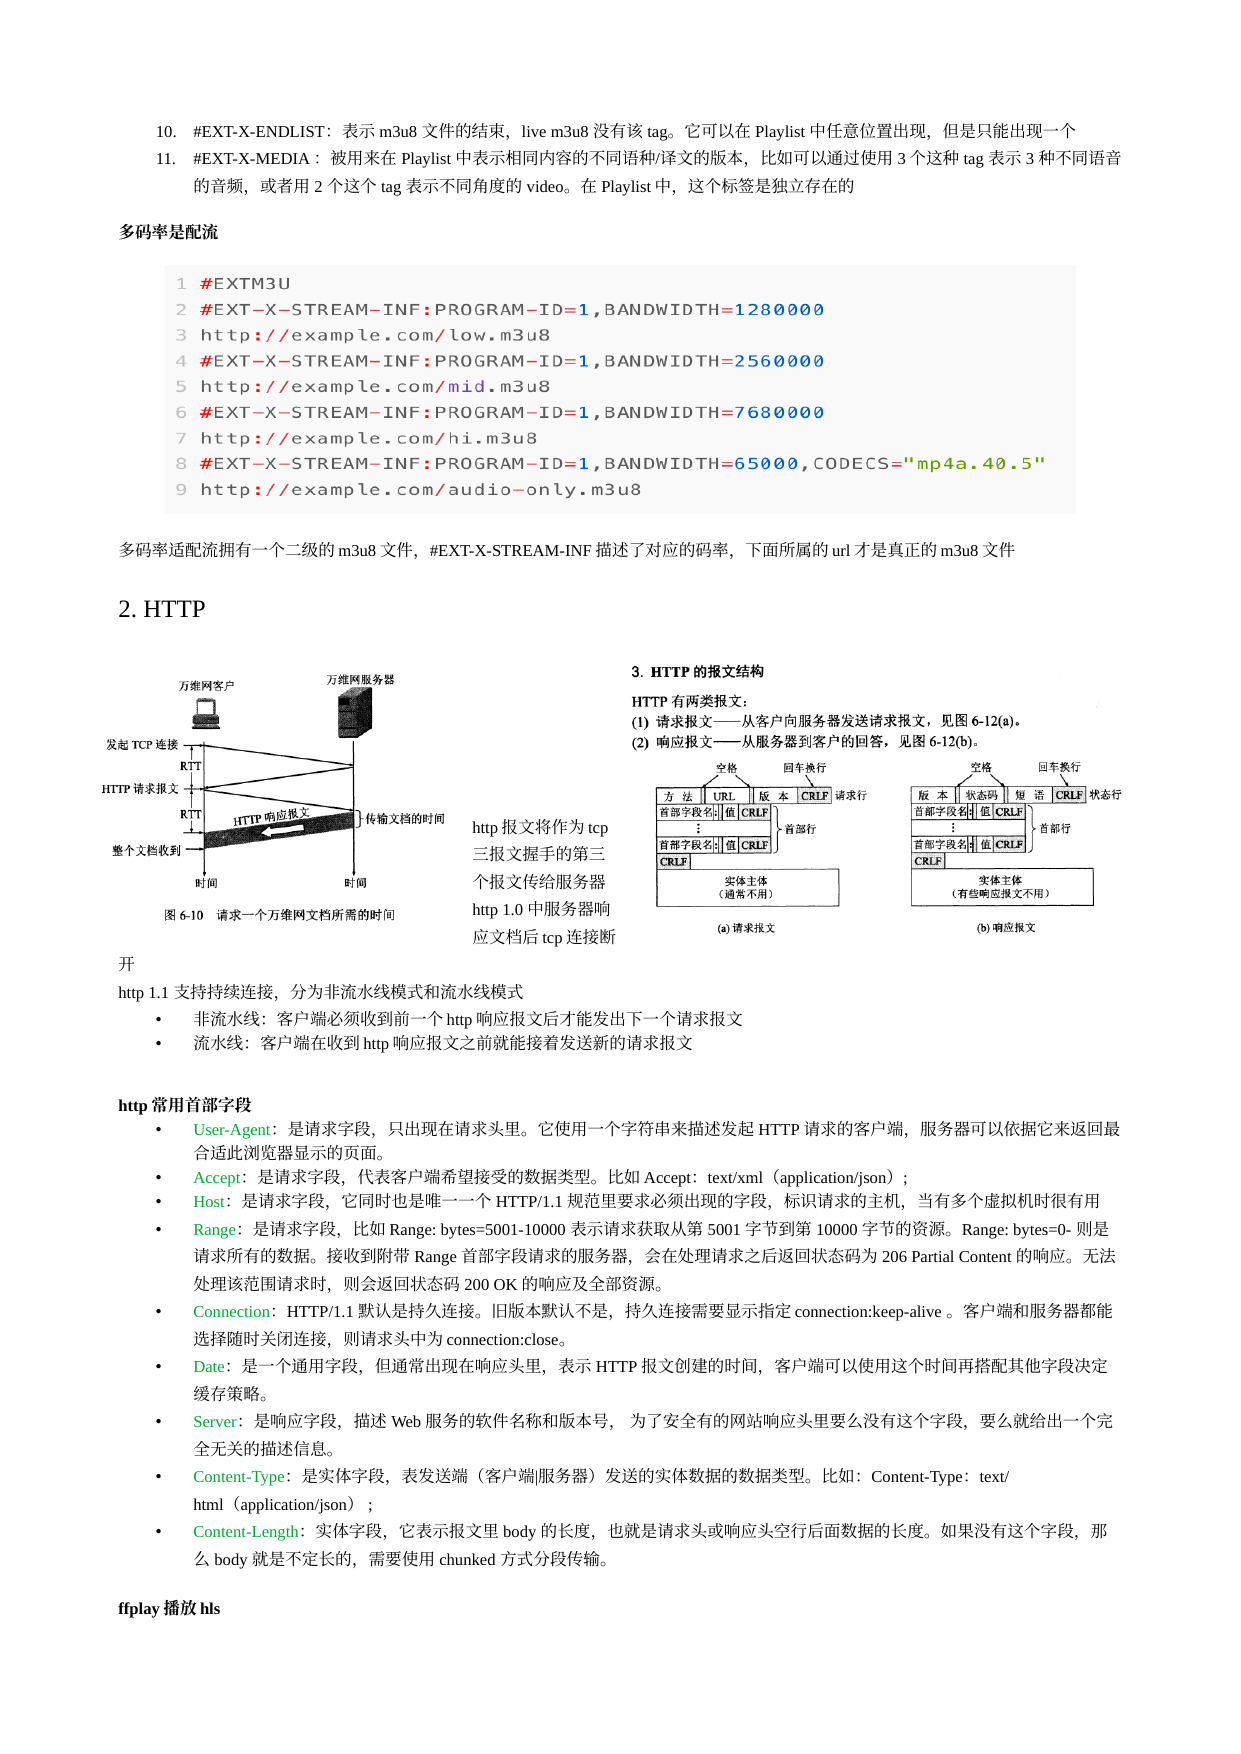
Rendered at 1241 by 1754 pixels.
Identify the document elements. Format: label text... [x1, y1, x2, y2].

list Host：是请求字段，它同时也是唯⼀⼀个 HTTP/1.1 规范⾥要求必须出现的字段，标识请求的主机，当有多个虚拟机时很有用 [156, 1188, 1122, 1212]
list Connection：HTTP/1.1 默认是持久连接。旧版本默认不是，持久连接需要显示指定connection:keep-alive 。客户端和服务器都能选择随时关闭连接，则请求头中为connection:close。 [156, 1298, 1122, 1350]
picture [617, 658, 1131, 945]
list Content-Type：是实体字段，表发送端（客户端|服务器）发送的实体数据的数据类型。⽐如：Content-Type：text/html（application/json） ; [156, 1463, 1122, 1515]
text 多码率是配流 [118, 220, 1122, 244]
text http 1.0 中服务器响应文档后tcp连接断开 [118, 896, 1122, 975]
list Accept：是请求字段，代表客户端希望接受的数据类型。⽐如Accept：text/xml（application/json）; [156, 1164, 1122, 1188]
text http 1.1 支持持续连接，分为非流水线模式和流水线模式 [118, 979, 1122, 1003]
picture [75, 667, 472, 925]
list 非流水线：客户端必须收到前一个http响应报文后才能发出下一个请求报文 [156, 1006, 1122, 1030]
list 流水线：客户端在收到http响应报文之前就能接着发送新的请求报文 [156, 1030, 1122, 1054]
list Server：是响应字段，描述 Web 服务的软件名称和版本号， 为了安全有的⽹站响应头⾥要么没有这个字段，要么就给出⼀个完全⽆关的描述信息。 [156, 1408, 1122, 1460]
text 2. HTTP [118, 594, 1122, 623]
list User-Agent：是请求字段，只出现在请求头⾥。它使⽤⼀个字符串来描述发起 HTTP 请求的客户端，服务器可以依据它来返回最合适此浏览器显示的⻚⾯。 [156, 1117, 1122, 1164]
text http报文将作为tcp三报文握手的第三个报文传给服务器 [472, 814, 617, 893]
text http常用首部字段 [118, 1093, 1122, 1117]
text ffplay播放hls [118, 1596, 1122, 1619]
list #EXT-X-MEDIA ：被⽤来在 Playlist 中表示相同内容的不同语种/译⽂的版本，⽐如可以通过使⽤ 3个这种 tag 表示 3 种不同语⾳的⾳频，或者⽤ 2 个这个 tag 表示不同⻆度的 video。在 Playlist中，这个标签是独⽴存在的 [156, 146, 1122, 197]
picture [164, 265, 1076, 514]
list Content-Length：实体字段，它表示报⽂⾥ body 的⻓度，也就是请求头或响应头空⾏后⾯数据的⻓度。如果没有这个字段，那么 body 就是不定⻓的，需要使⽤ chunked ⽅式分段传输。 [156, 1518, 1122, 1570]
list #EXT-X-ENDLIST：表示 m3u8 ⽂件的结束，live m3u8 没有该 tag。它可以在 Playlist 中任意位置出现，但是只能出现⼀个 [156, 118, 1122, 142]
text 多码率适配流拥有一个二级的m3u8文件，#EXT-X-STREAM-INF描述了对应的码率，下面所属的url才是真正的m3u8文件 [118, 537, 1122, 561]
list Date：是⼀个通⽤字段，但通常出现在响应头⾥，表示 HTTP 报⽂创建的时间，客户端可以使⽤这个时间再搭配其他字段决定缓存策略。 [156, 1353, 1122, 1405]
list Range：是请求字段，⽐如Range: bytes=5001-10000 表示请求获取从第 5001 字节到第 10000 字节的资源。Range: bytes=0- 则是请求所有的数据。接收到附带 Range ⾸部字段请求的服务器，会在处理请求之后返回状态码为 206 Partial Content 的响应。⽆法处理该范围请求时，则会返回状态码 200 OK 的响应及全部资源。 [156, 1216, 1122, 1295]
